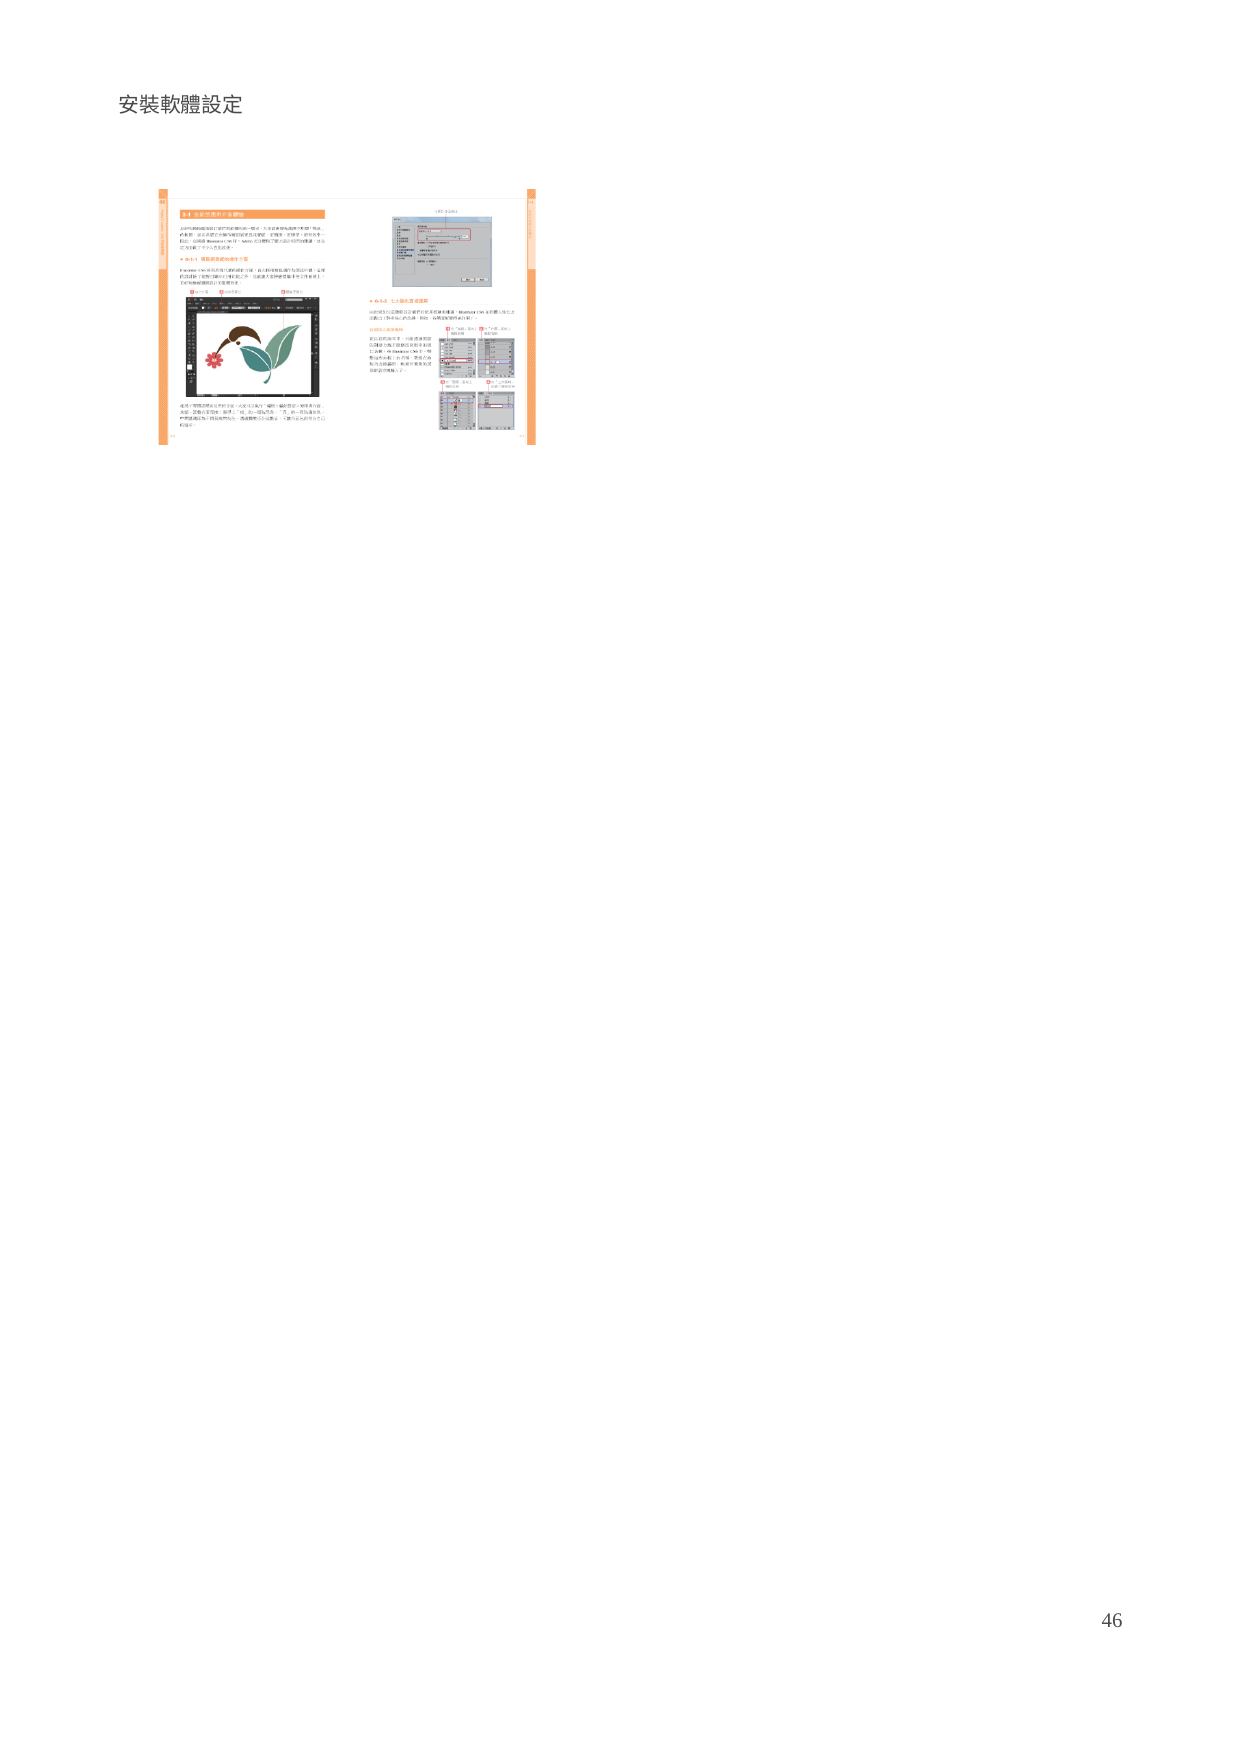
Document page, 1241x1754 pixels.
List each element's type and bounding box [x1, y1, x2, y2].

table_cell [147, 150, 619, 462]
table_cell [620, 150, 1092, 462]
